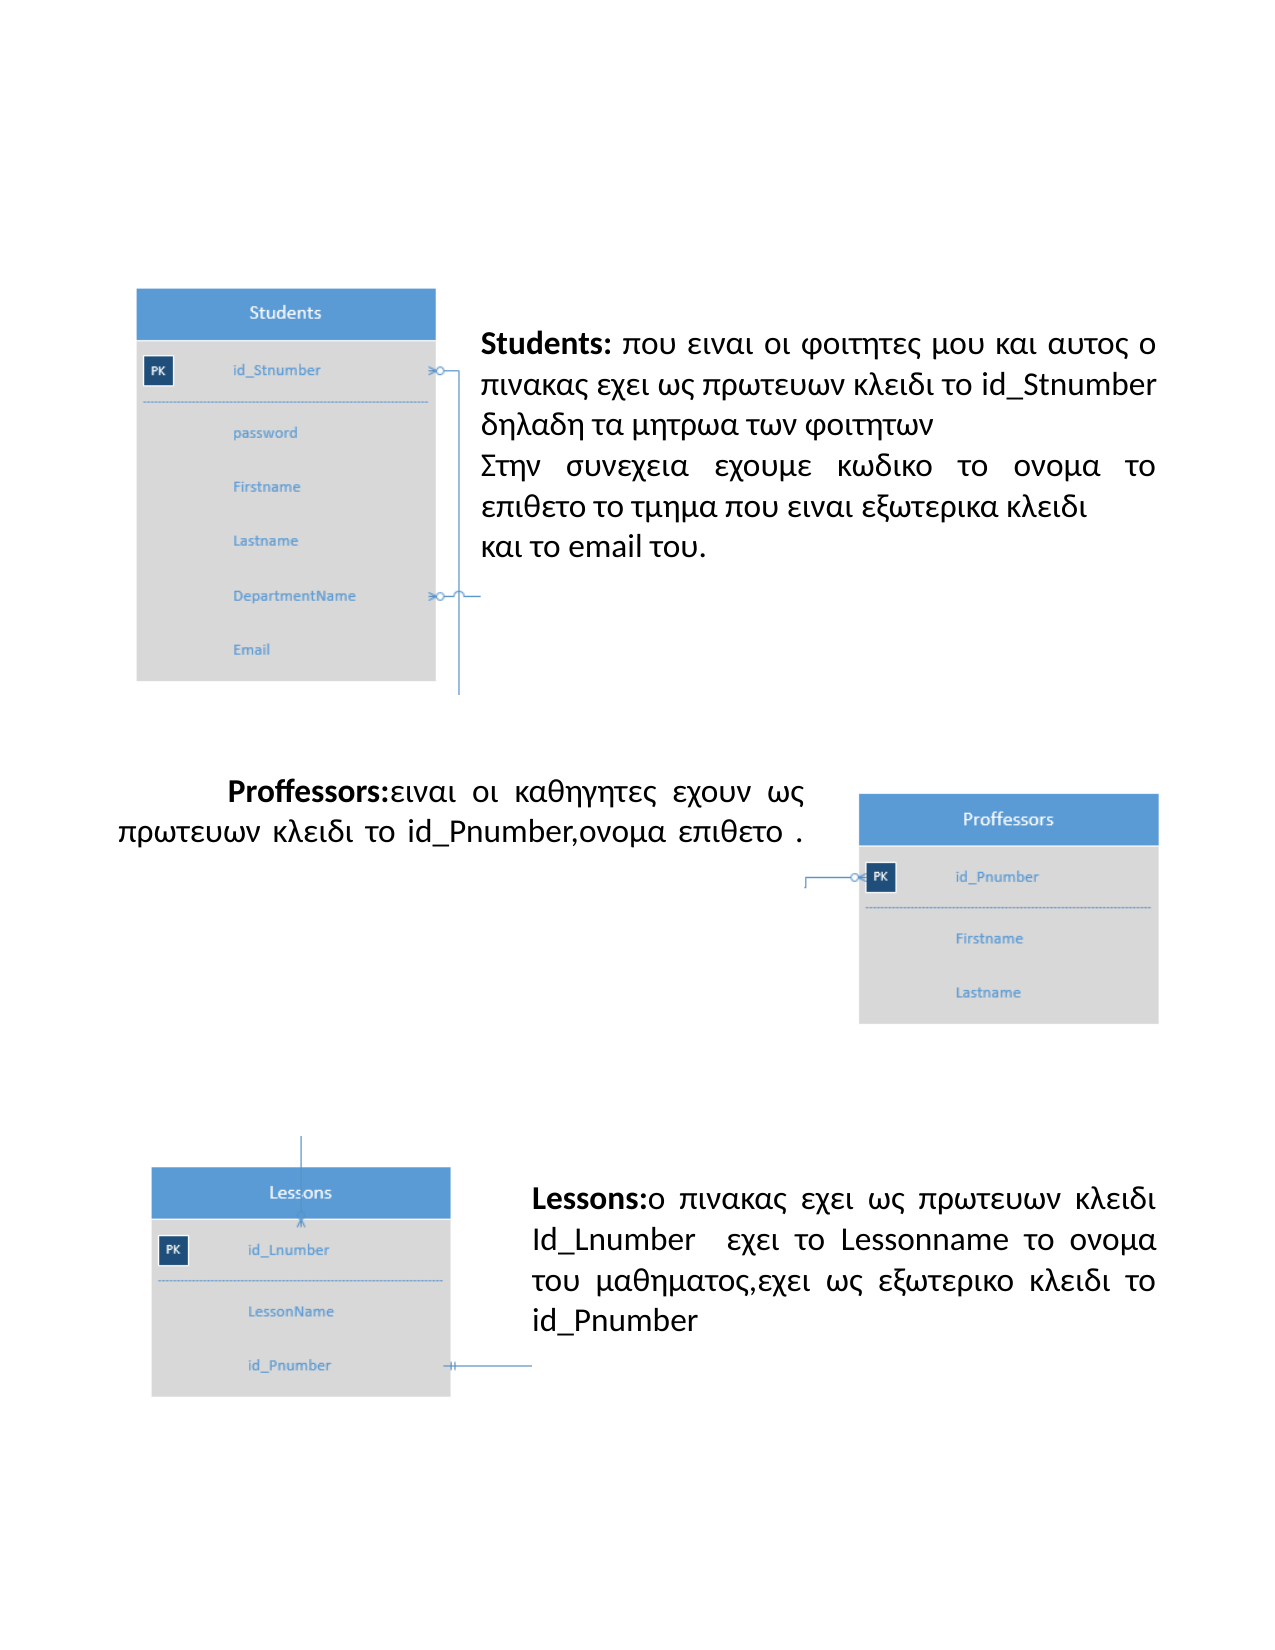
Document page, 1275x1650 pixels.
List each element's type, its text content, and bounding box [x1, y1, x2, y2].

text Proffessors:ειναι οι καθηγητες εχουν ως πρωτευων κλειδι το id_Pnumber,ονομα επιθετο . [118, 770, 804, 892]
picture [804, 741, 1214, 1063]
text Στην συνεχεια εχουμε κωδικο το ονομα το επιθετο το τμημα που ειναι εξωτερικα κλειδι [481, 444, 1157, 525]
picture [118, 281, 481, 695]
picture [118, 1136, 532, 1447]
text Lessons:ο πινακας εχει ως πρωτευων κλειδι Id_Lnumber εχει το Lessonname το ονομα του μαθηματος,εχει ως εξωτερικο κλειδι το id_Pnumber [532, 1177, 1157, 1340]
text Students: που ειναι οι φοιτητες μου και αυτος ο πινακας εχει ως πρωτευων κλειδι το id_Stnumber δηλαδη τα μητρωα των φοιτητων [481, 322, 1157, 444]
text και το email του. [481, 525, 1157, 566]
